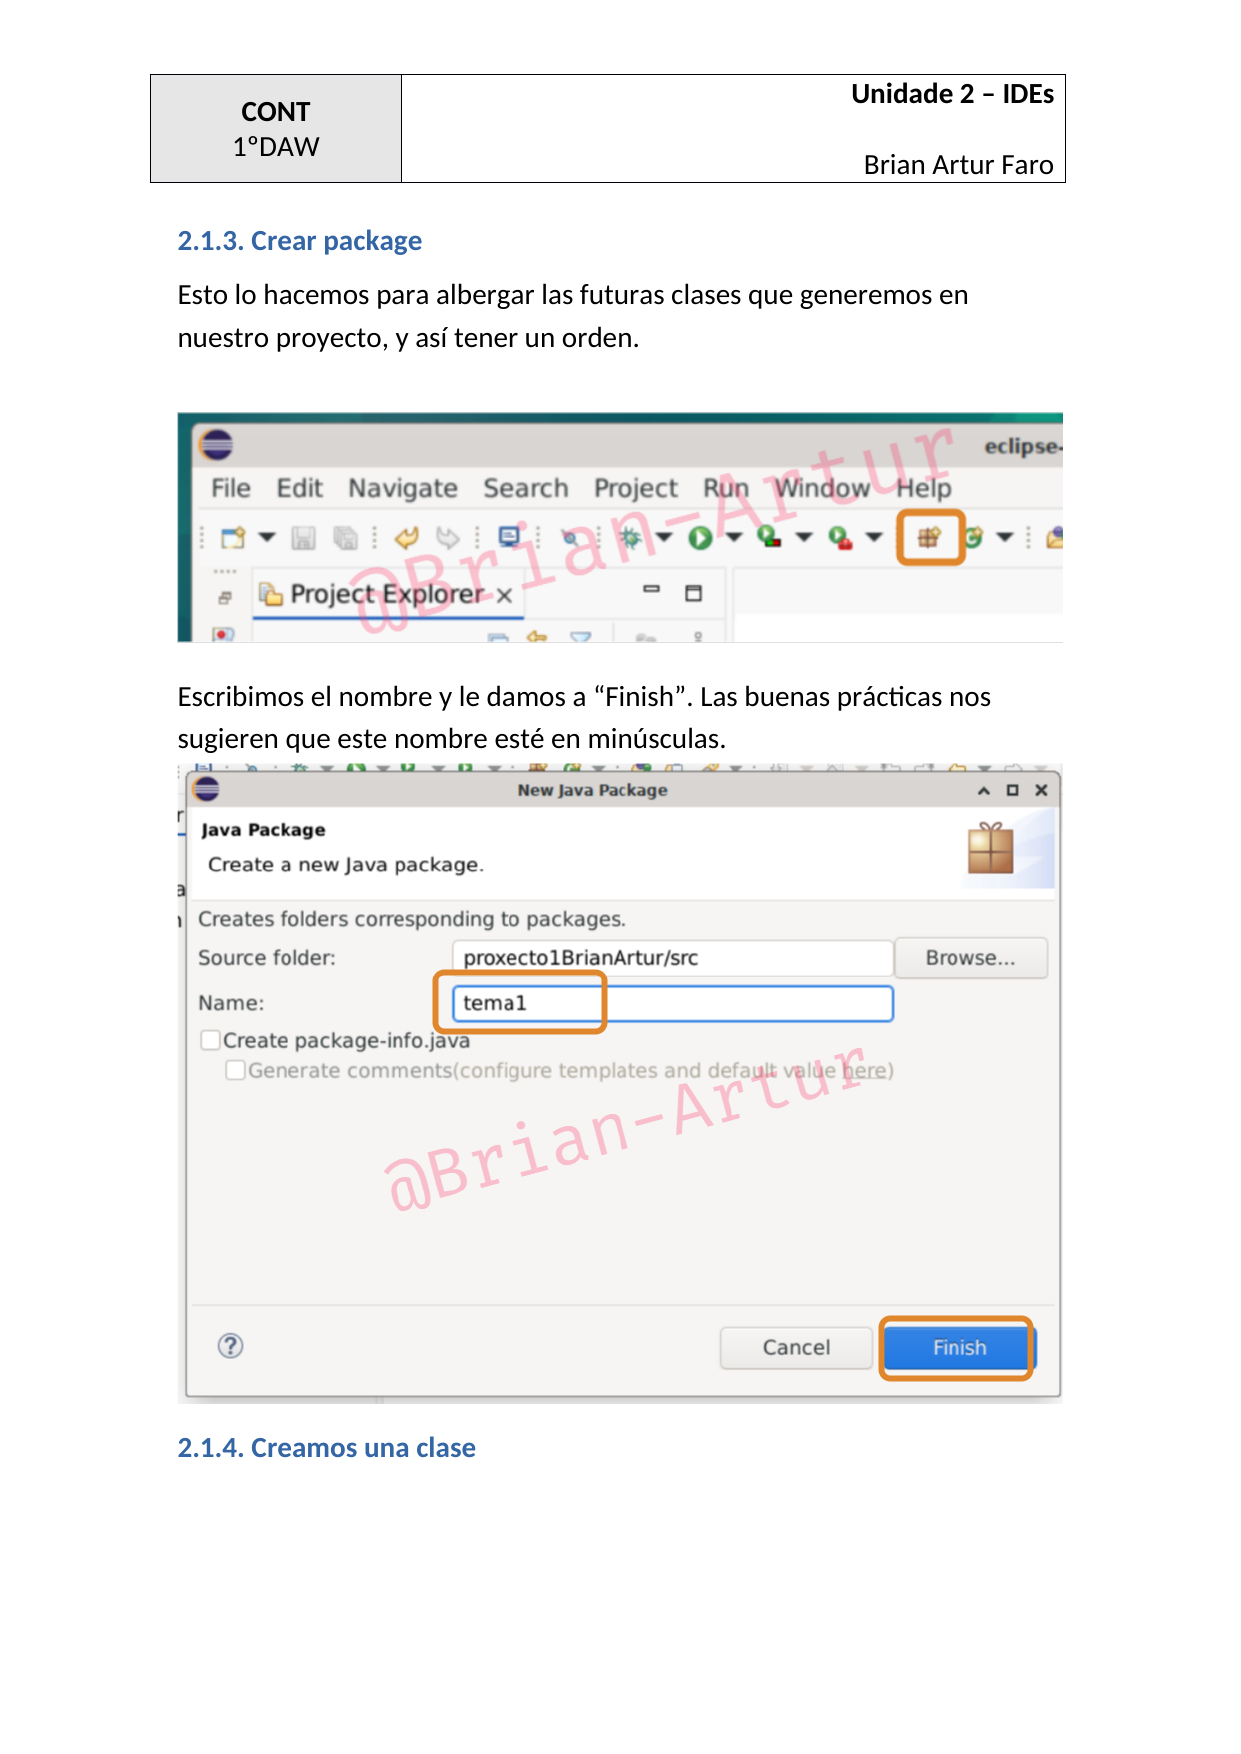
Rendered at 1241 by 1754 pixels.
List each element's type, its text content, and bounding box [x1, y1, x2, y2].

text 2.1.4. Creamos una clase [177, 1429, 1063, 1465]
picture [177, 380, 1063, 660]
picture [177, 763, 1063, 1404]
text Escribimos el nombre y le damos a “Finish”. Las buenas prácticas nos sugieren que este nombre esté en minúsculas. [177, 678, 1063, 763]
text Esto lo hacemos para albergar las futuras clases que generemos en nuestro proyecto, y así tener un orden. [177, 276, 1063, 354]
text 2.1.3. Crear package [177, 222, 1063, 258]
